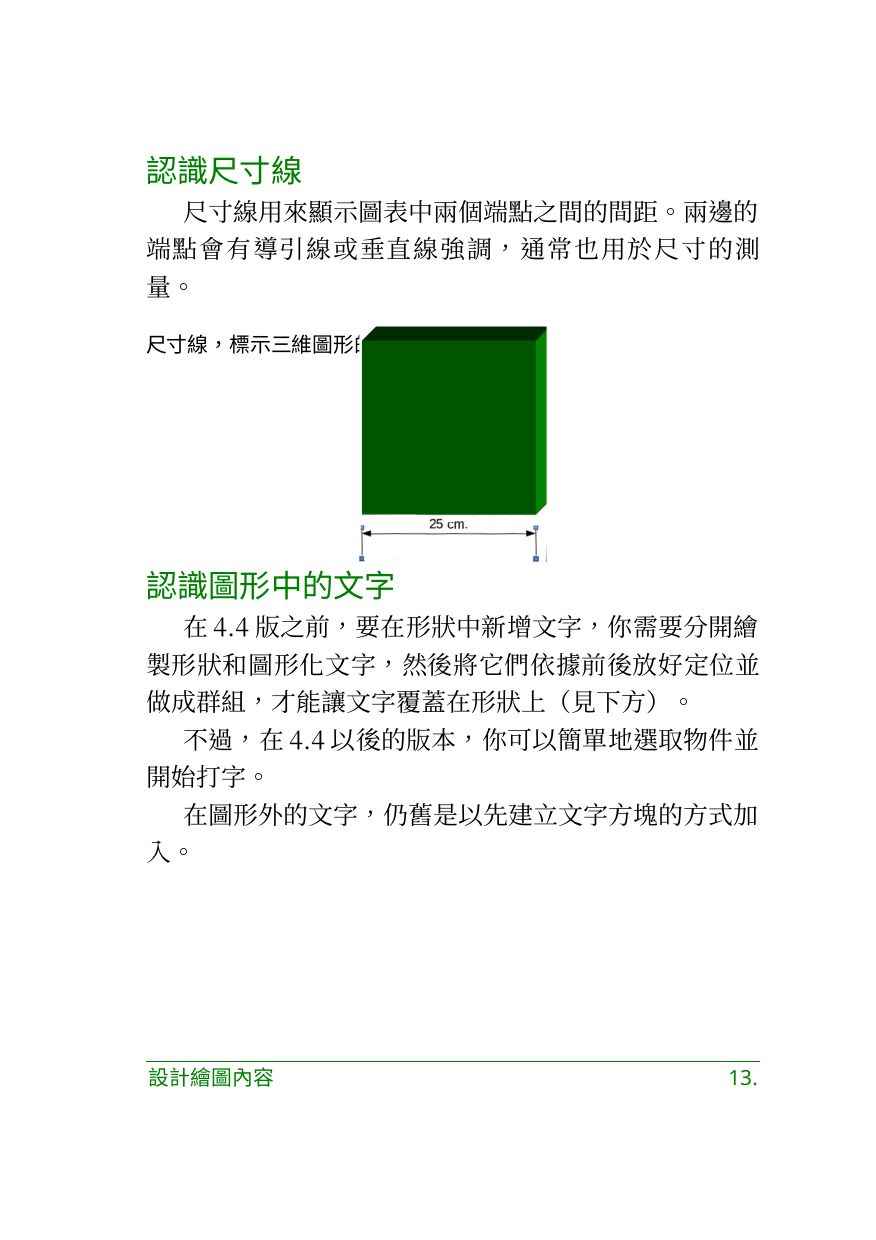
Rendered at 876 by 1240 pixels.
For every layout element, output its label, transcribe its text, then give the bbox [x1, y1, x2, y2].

subtitle 認識尺寸線 [146, 146, 760, 191]
subtitle 認識圖形中的文字 [146, 373, 760, 607]
text 在圖形外的文字，仍舊是以先建立文字方塊的方式加入。 [146, 794, 760, 869]
text 尺寸線用來顯示圖表中兩個端點之間的間距。兩邊的端點會有導引線或垂直線強調，通常也用於尺寸的測量。 [146, 191, 760, 303]
table_cell 尺寸線，標示三維圖形的一邊。 [146, 323, 760, 358]
picture [359, 324, 547, 562]
text 不過，在4.4以後的版本，你可以簡單地選取物件並開始打字。 [146, 719, 760, 794]
text 在4.4版之前，要在形狀中新增文字，你需要分開繪製形狀和圖形化文字，然後將它們依據前後放好定位並做成群組，才能讓文字覆蓋在形狀上（見下方）。 [146, 607, 760, 719]
